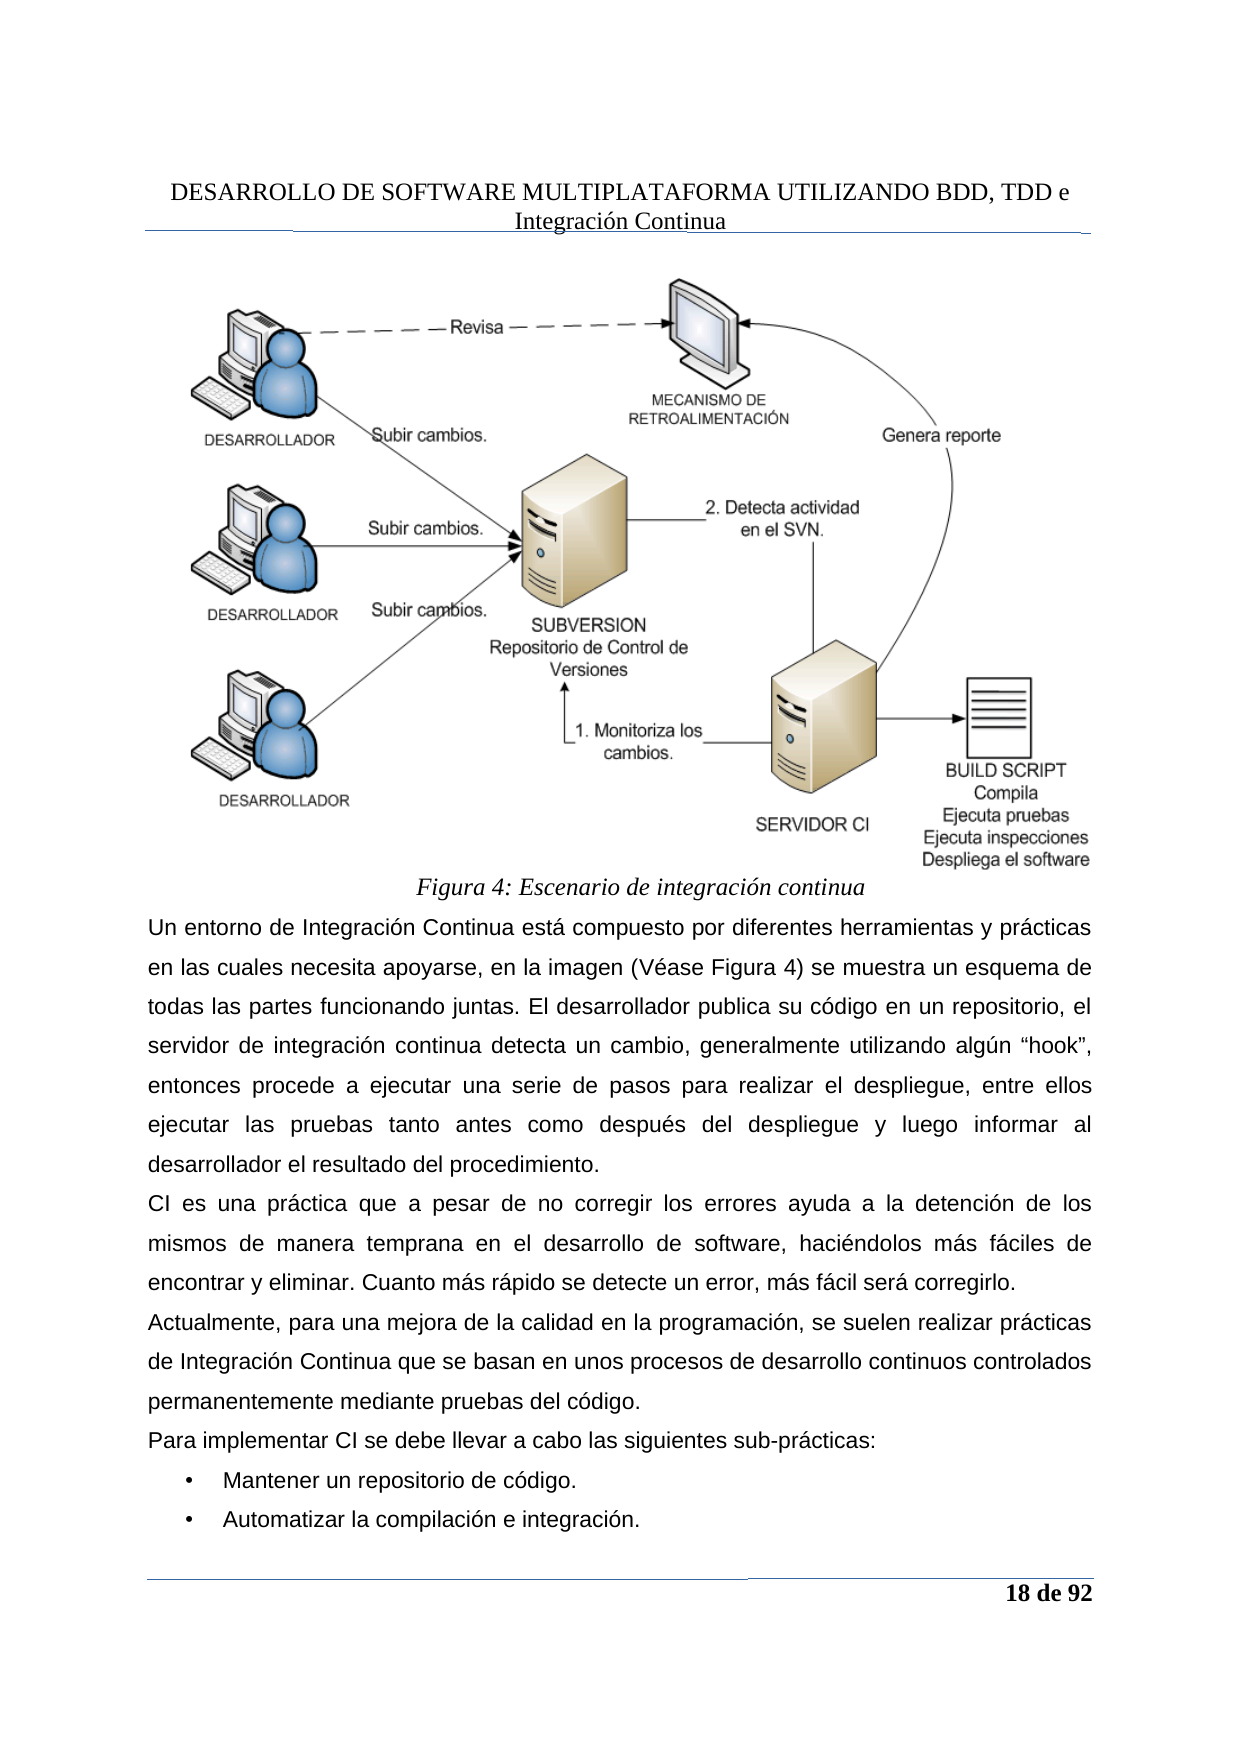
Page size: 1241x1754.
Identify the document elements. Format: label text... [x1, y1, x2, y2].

text Para implementar CI se debe llevar a cabo las siguientes sub-prácticas: [148, 1427, 1093, 1453]
text CI es una práctica que a pesar de no corregir los errores ayuda a la detención de los mismos de manera temprana en el desarrollo de software, haciéndolos más fáciles de encontrar y eliminar. Cuanto más rápido se detecte un error, más fácil será corregirlo. [148, 1190, 1093, 1296]
text Un entorno de Integración Continua está compuesto por diferentes herramientas y prácticas en las cuales necesita apoyarse, en la imagen (Véase Figura 4) se muestra un esquema de todas las partes funcionando juntas. El desarrollador publica su código en un repositorio, el servidor de integración continua detecta un cambio, generalmente utilizando algún “hook”, entonces procede a ejecutar una serie de pasos para realizar el despliegue, entre ellos ejecutar las pruebas tanto antes como después del despliegue y luego informar al desarrollador el resultado del procedimiento. [148, 901, 1093, 1177]
text Actualmente, para una mejora de la calidad en la programación, se suelen realizar prácticas de Integración Continua que se basan en unos procesos de desarrollo continuos controlados permanentemente mediante pruebas del código. [148, 1309, 1093, 1414]
picture [190, 278, 1091, 872]
list Mantener un repositorio de código. [185, 1467, 1093, 1493]
list Automatizar la compilación e integración. [185, 1506, 1093, 1532]
text [141, 266, 1140, 278]
text Figura 4: Escenario de integración continua [141, 278, 1140, 901]
